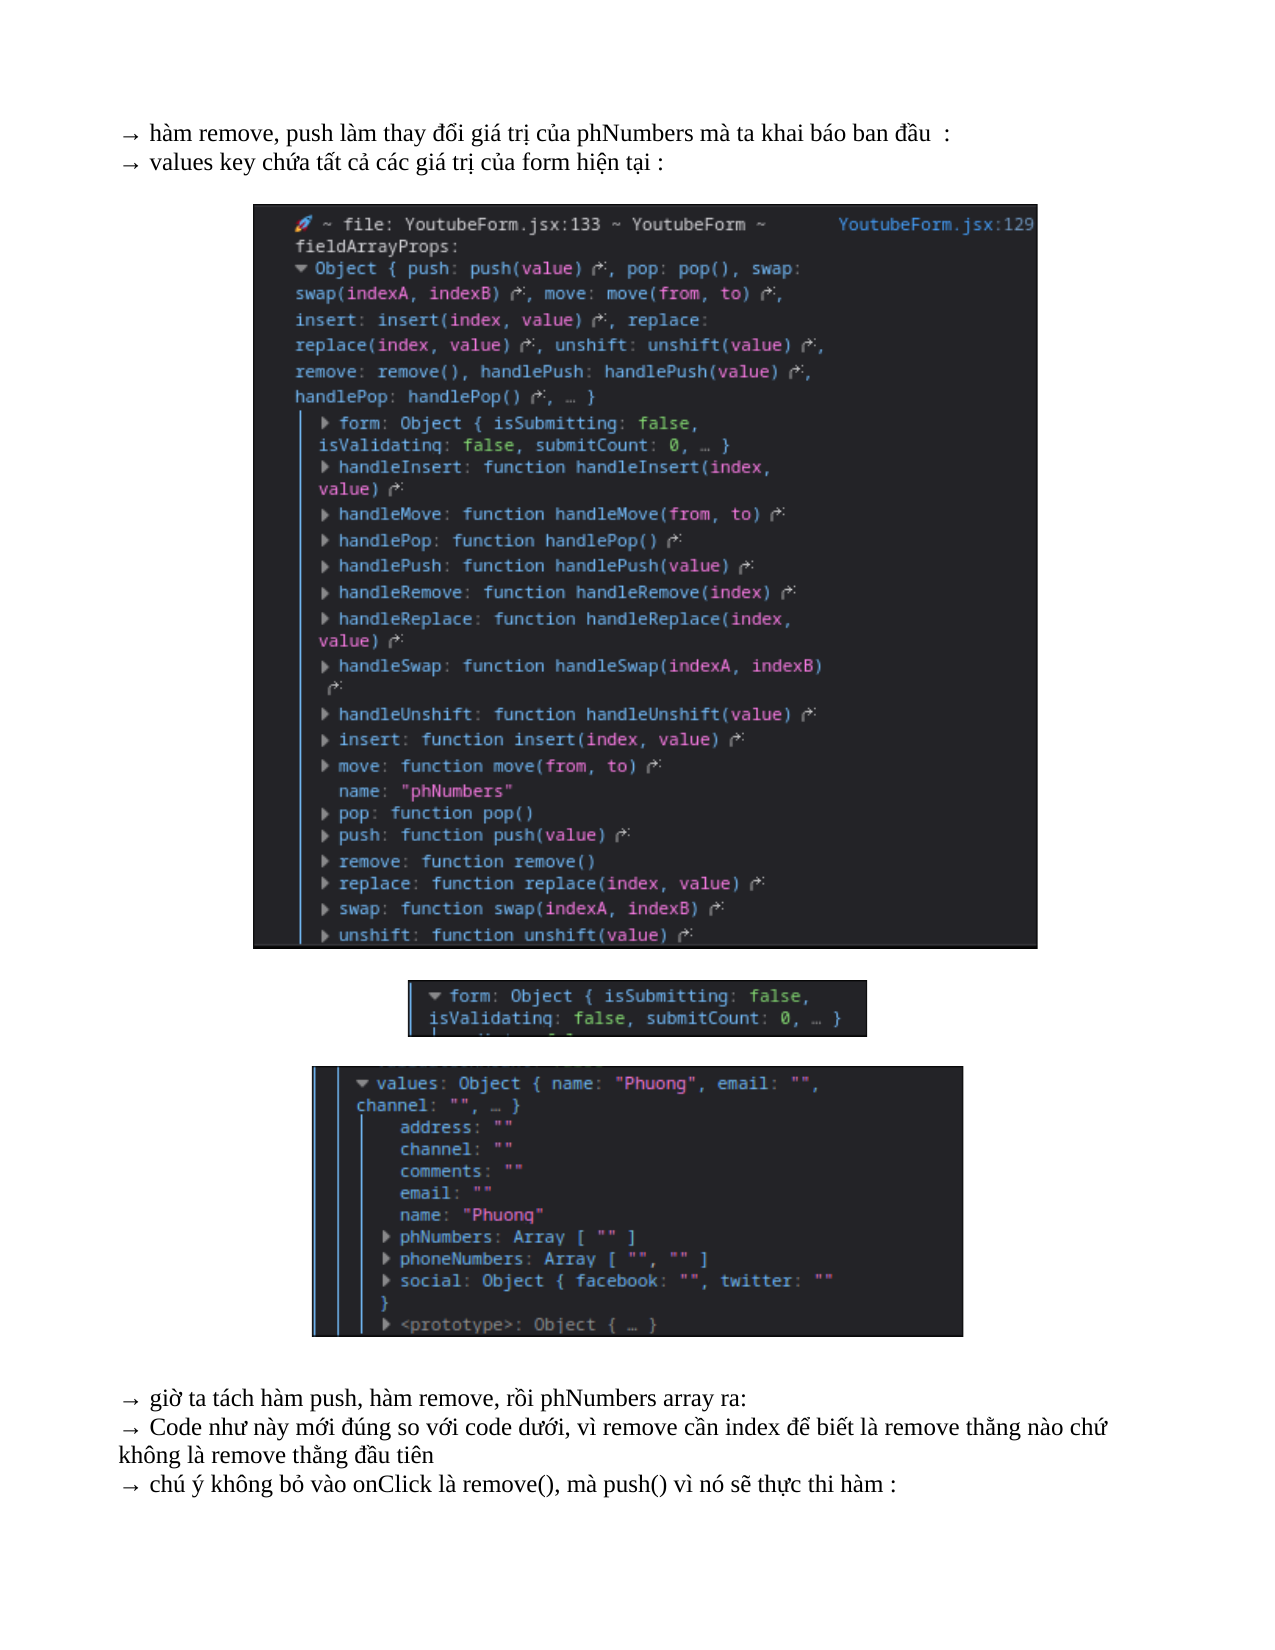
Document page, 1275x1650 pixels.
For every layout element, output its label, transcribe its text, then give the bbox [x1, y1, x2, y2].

text → values key chứa tất cả các giá trị của form hiện tại : [118, 147, 1157, 176]
picture [311, 1066, 964, 1337]
picture [407, 980, 868, 1037]
text → chú ý không bỏ vào onClick là remove(), mà push() vì nó sẽ thực thi hàm : [118, 1469, 1157, 1498]
picture [253, 204, 1038, 949]
text → Code như này mới đúng so với code dưới, vì remove cần index để biết là remove thằng nào chứ không là remove thằng đầu tiên [118, 1412, 1157, 1469]
text → hàm remove, push làm thay đổi giá trị của phNumbers mà ta khai báo ban đầu : [118, 118, 1157, 147]
text → giờ ta tách hàm push, hàm remove, rồi phNumbers array ra: [118, 1383, 1157, 1412]
